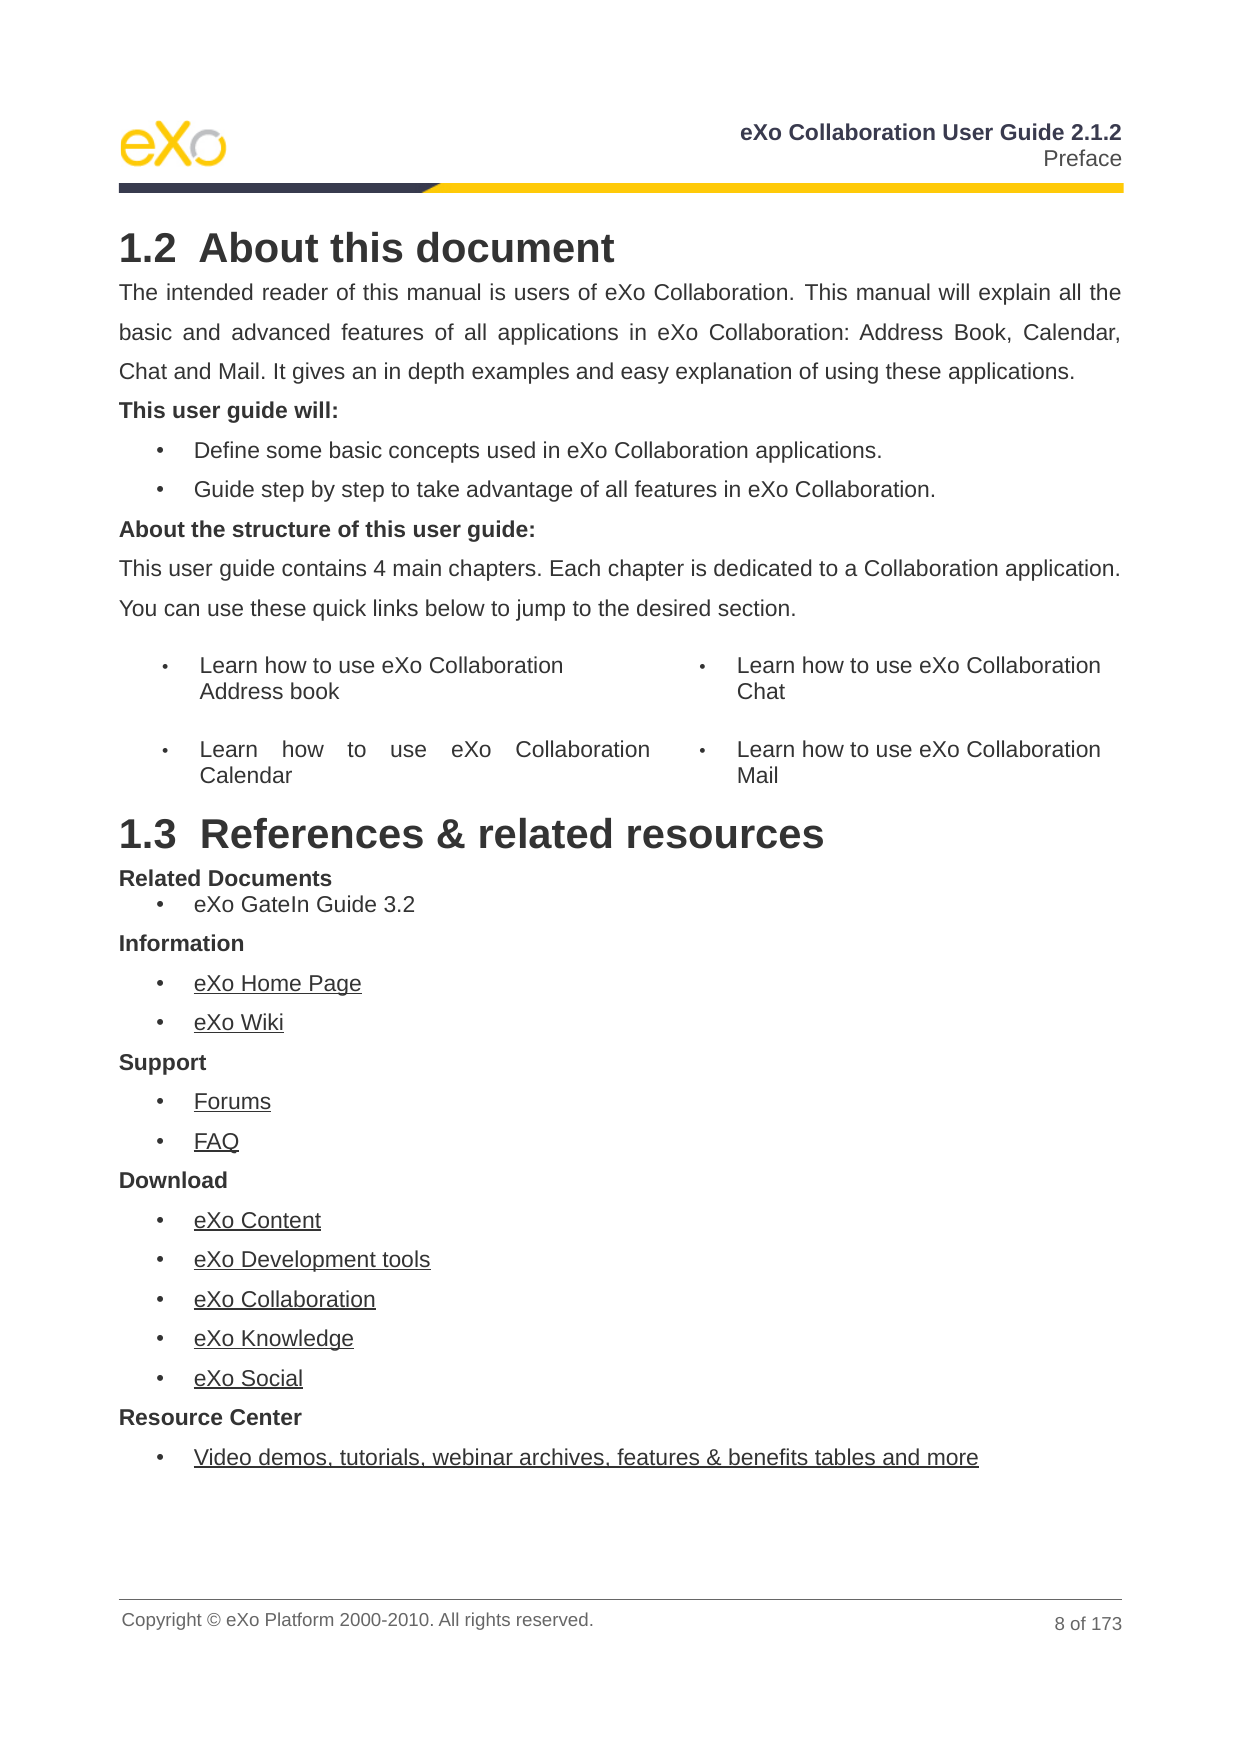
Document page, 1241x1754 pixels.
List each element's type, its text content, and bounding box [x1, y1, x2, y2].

list eXo Social [156, 1364, 1122, 1391]
subtitle References & related resources [118, 809, 1122, 857]
list Guide step by step to take advantage of all features in eXo Collaboration. [156, 476, 1122, 503]
list Video demos, tutorials, webinar archives, features & benefits tables and more [156, 1443, 1122, 1470]
table_cell Learn how to use eXo Collaboration Calendar [119, 718, 656, 802]
text The intended reader of this manual is users of eXo Collaboration. This manual will explain all the basic and advanced features of all applications in eXo Collaboration: Address Book, Calendar, Chat and Mail. It gives an in depth examples and easy explanation of using these applications. [118, 279, 1122, 384]
list FAQ [156, 1128, 1122, 1154]
picture [120, 120, 227, 167]
list eXo Collaboration [156, 1286, 1122, 1312]
list eXo GateIn Guide 3.2 [156, 891, 1122, 917]
table_header Learn how to use eXo Collaboration Address book [119, 634, 656, 718]
text Resource Center [118, 1404, 1122, 1430]
list Define some basic concepts used in eXo Collaboration applications. [156, 437, 1122, 463]
text This user guide will: [118, 397, 1122, 424]
subtitle About this document [118, 223, 1122, 271]
list eXo Content [156, 1207, 1122, 1233]
text Information [118, 930, 1122, 957]
text Download [118, 1167, 1122, 1193]
picture [118, 183, 1124, 193]
list Forums [156, 1088, 1122, 1114]
list This user guide contains 4 main chapters. Each chapter is dedicated to a Collaboration application. You can use these quick links below to jump to the desired section. [81, 555, 1122, 621]
table_header Learn how to use eXo Collaboration Chat [656, 634, 1122, 718]
list eXo Knowledge [156, 1325, 1122, 1351]
list eXo Wiki [156, 1009, 1122, 1036]
list eXo Home Page [156, 970, 1122, 996]
text Support [118, 1049, 1122, 1075]
list About the structure of this user guide: [81, 516, 1122, 542]
list eXo Development tools [156, 1246, 1122, 1272]
text Related Documents [118, 864, 1122, 891]
table_cell Learn how to use eXo Collaboration Mail [656, 718, 1122, 802]
